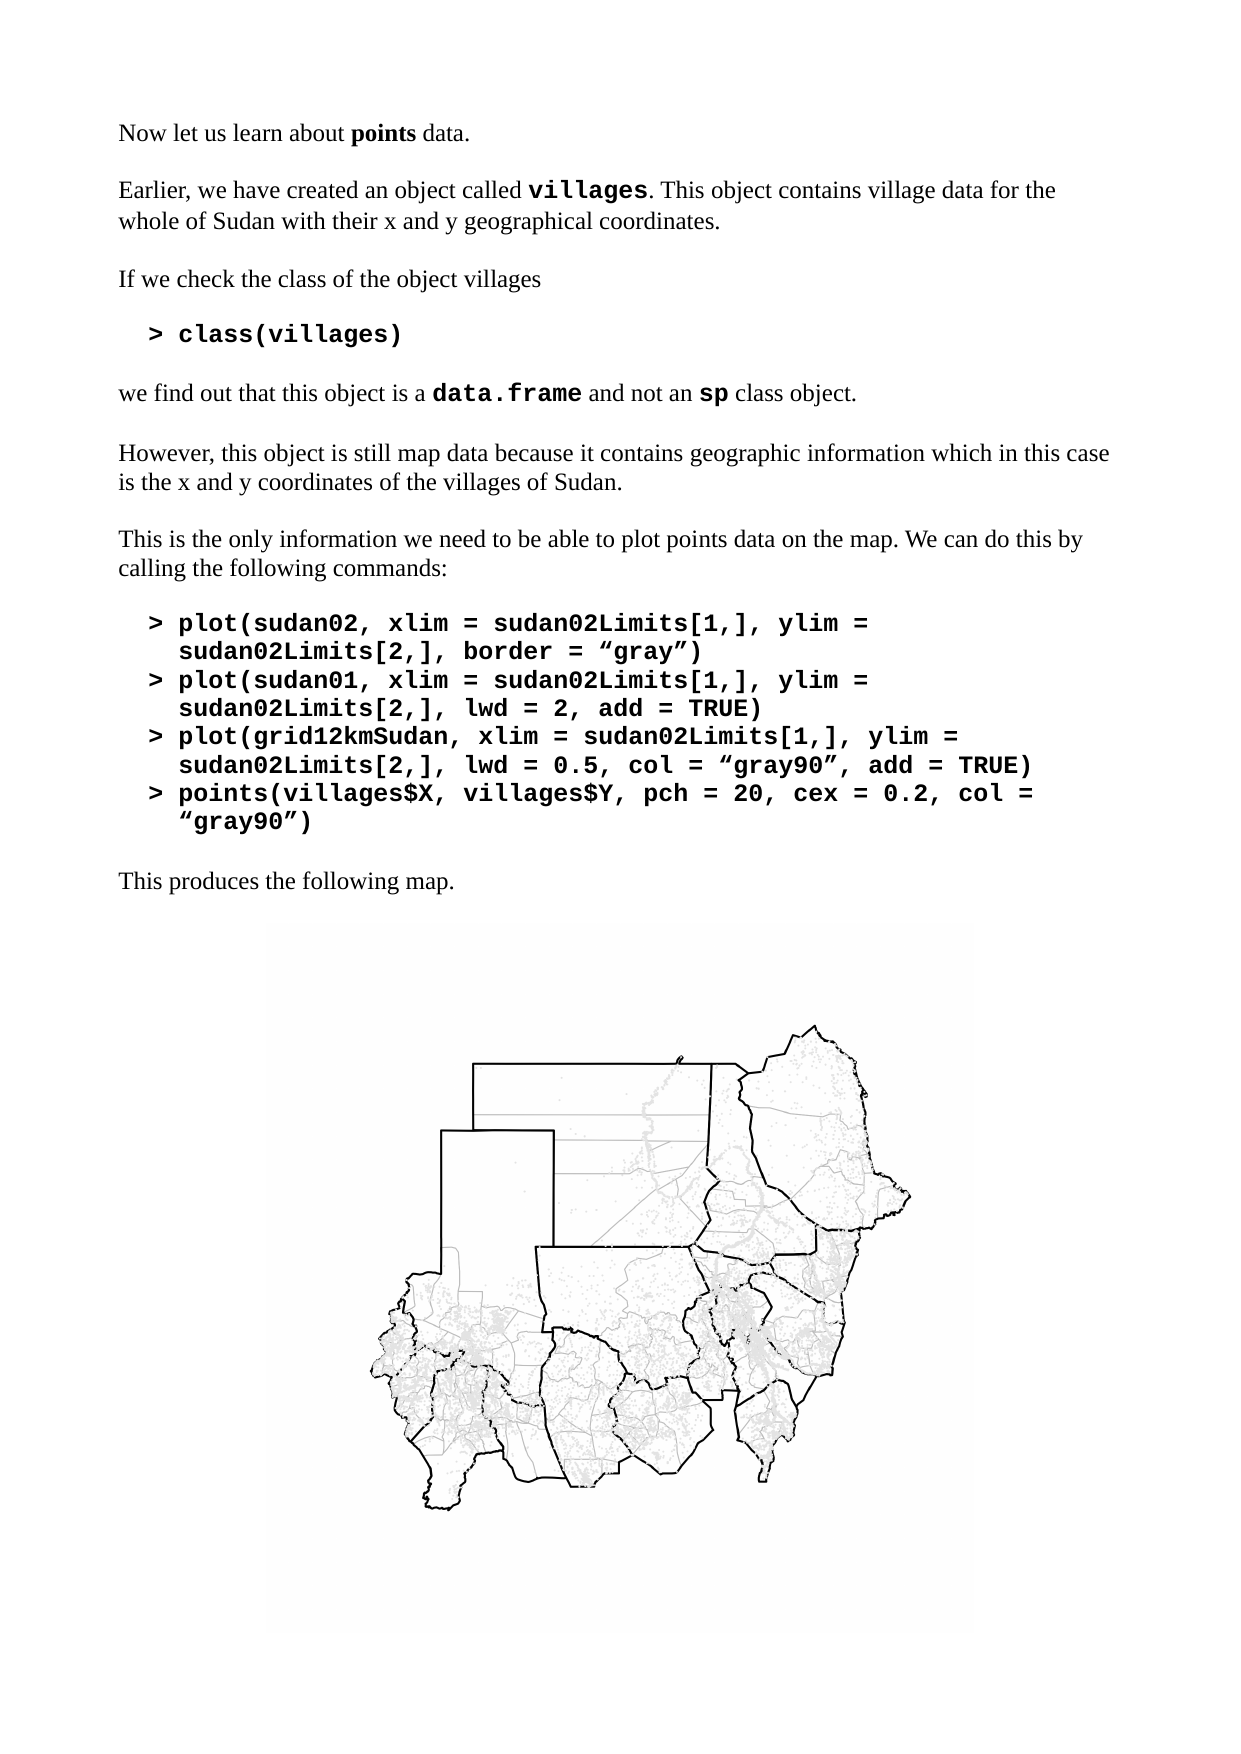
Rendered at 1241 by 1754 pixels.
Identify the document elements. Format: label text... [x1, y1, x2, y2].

text If we check the class of the object villages [118, 264, 1122, 293]
text > plot(sudan01, xlim = sudan02Limits[1,], ylim = [118, 667, 1122, 696]
text sudan02Limits[2,], border = “gray”) [118, 639, 1122, 667]
text > points(villages$X, villages$Y, pch = 20, cex = 0.2, col = [118, 781, 1122, 809]
text Now let us learn about points data. [118, 118, 1122, 147]
text we find out that this object is a data.frame and not an sp class object. [118, 378, 1122, 409]
text This produces the following map. [118, 866, 1122, 895]
text sudan02Limits[2,], lwd = 2, add = TRUE) [118, 696, 1122, 724]
text “gray90”) [118, 809, 1122, 837]
text This is the only information we need to be able to plot points data on the map. We can do this by calling the following commands: [118, 524, 1122, 582]
text > plot(sudan02, xlim = sudan02Limits[1,], ylim = [118, 611, 1122, 639]
text Earlier, we have created an object called villages. This object contains village data for the whole of Sudan with their x and y geographical coordinates. [118, 176, 1122, 235]
text sudan02Limits[2,], lwd = 0.5, col = “gray90”, add = TRUE) [118, 752, 1122, 781]
text > plot(grid12kmSudan, xlim = sudan02Limits[1,], ylim = [118, 724, 1122, 752]
text However, this object is still map data because it contains geographic information which in this case is the x and y coordinates of the villages of Sudan. [118, 438, 1122, 496]
text > class(villages) [118, 321, 1122, 350]
picture [265, 923, 975, 1633]
